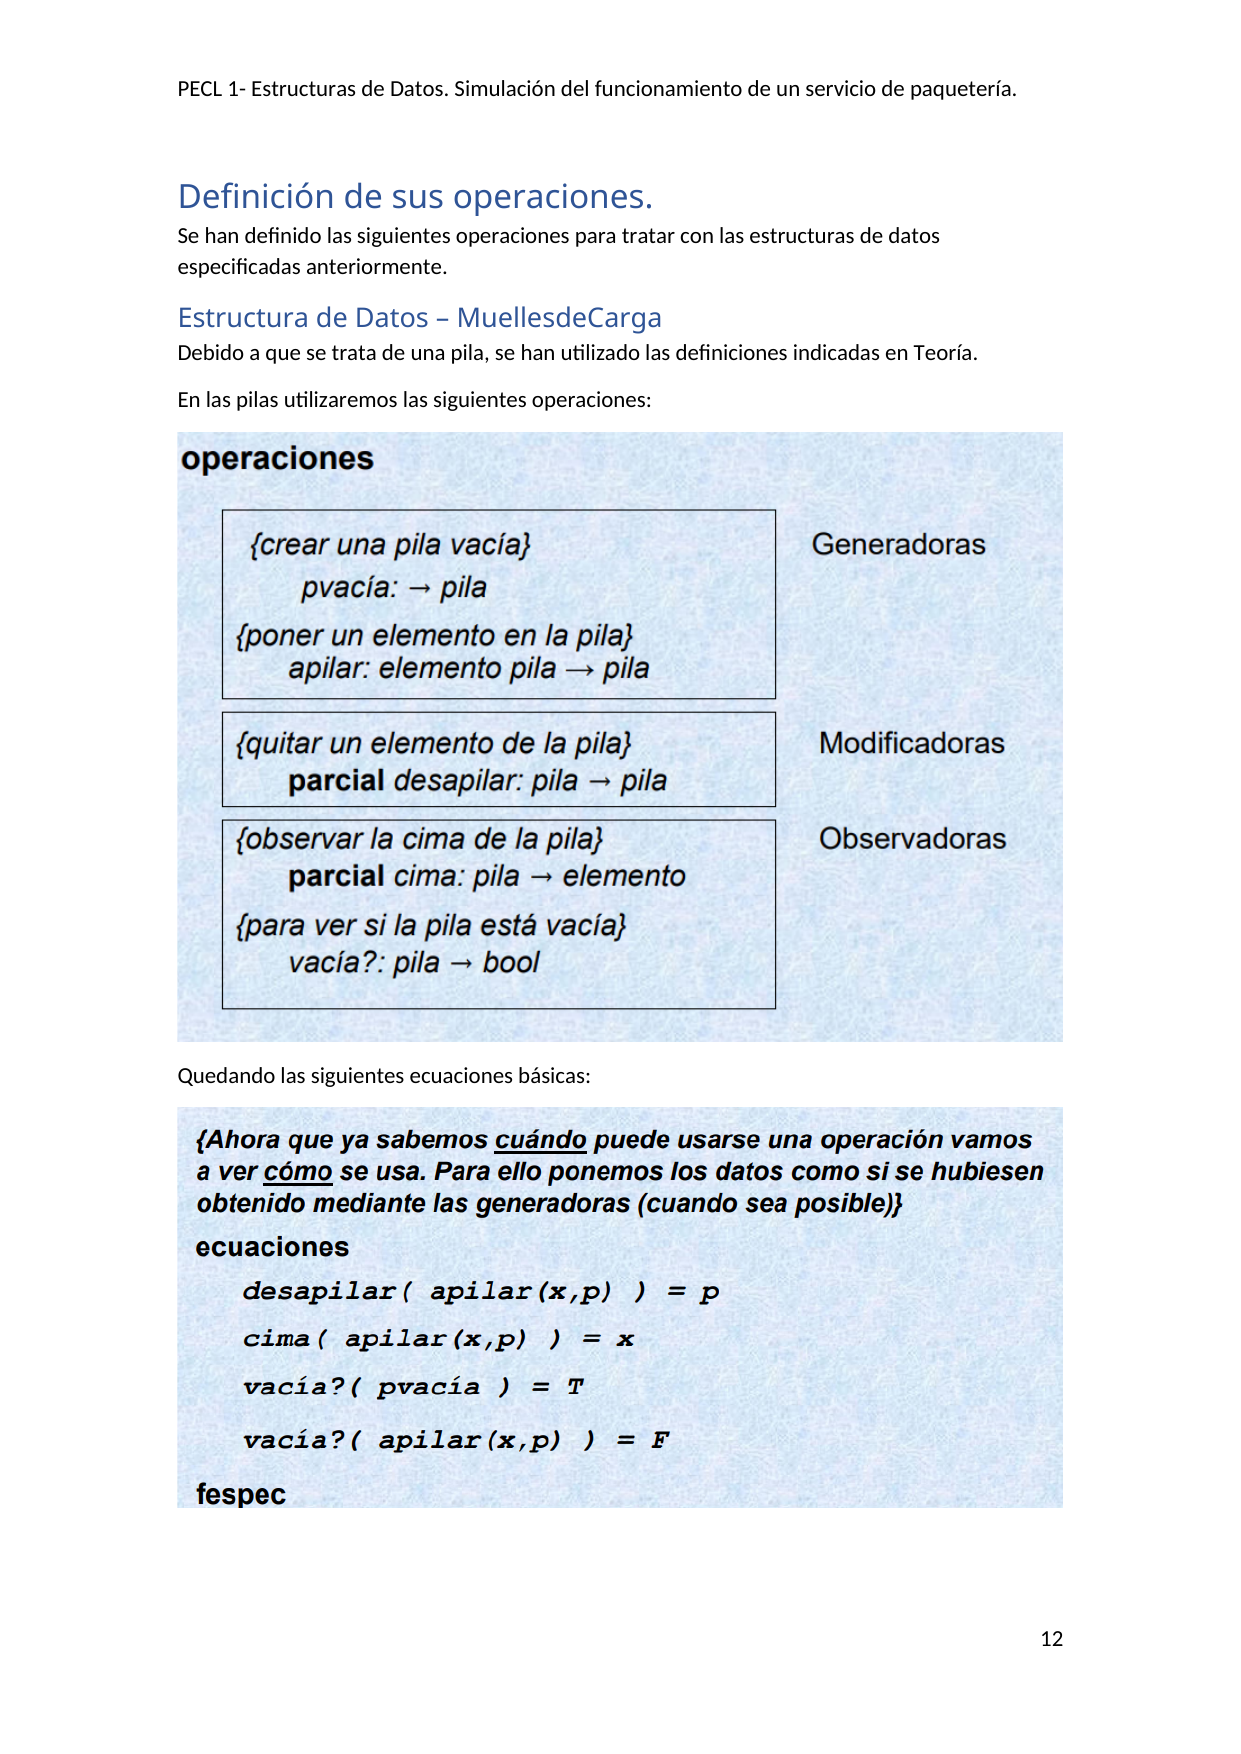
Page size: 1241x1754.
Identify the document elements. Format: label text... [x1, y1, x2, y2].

text Quedando las siguientes ecuaciones básicas: [177, 1061, 1063, 1089]
subtitle Estructura de Datos – MuellesdeCarga [177, 299, 1063, 336]
subtitle Definición de sus operaciones. [177, 173, 1063, 218]
picture [177, 432, 1063, 1042]
text Se han definido las siguientes operaciones para tratar con las estructuras de datos especificadas anteriormente. [177, 222, 1063, 280]
text En las pilas utilizaremos las siguientes operaciones: [177, 385, 1063, 413]
text Debido a que se trata de una pila, se han utilizado las definiciones indicadas en Teoría. [177, 338, 1063, 366]
picture [177, 1107, 1063, 1508]
